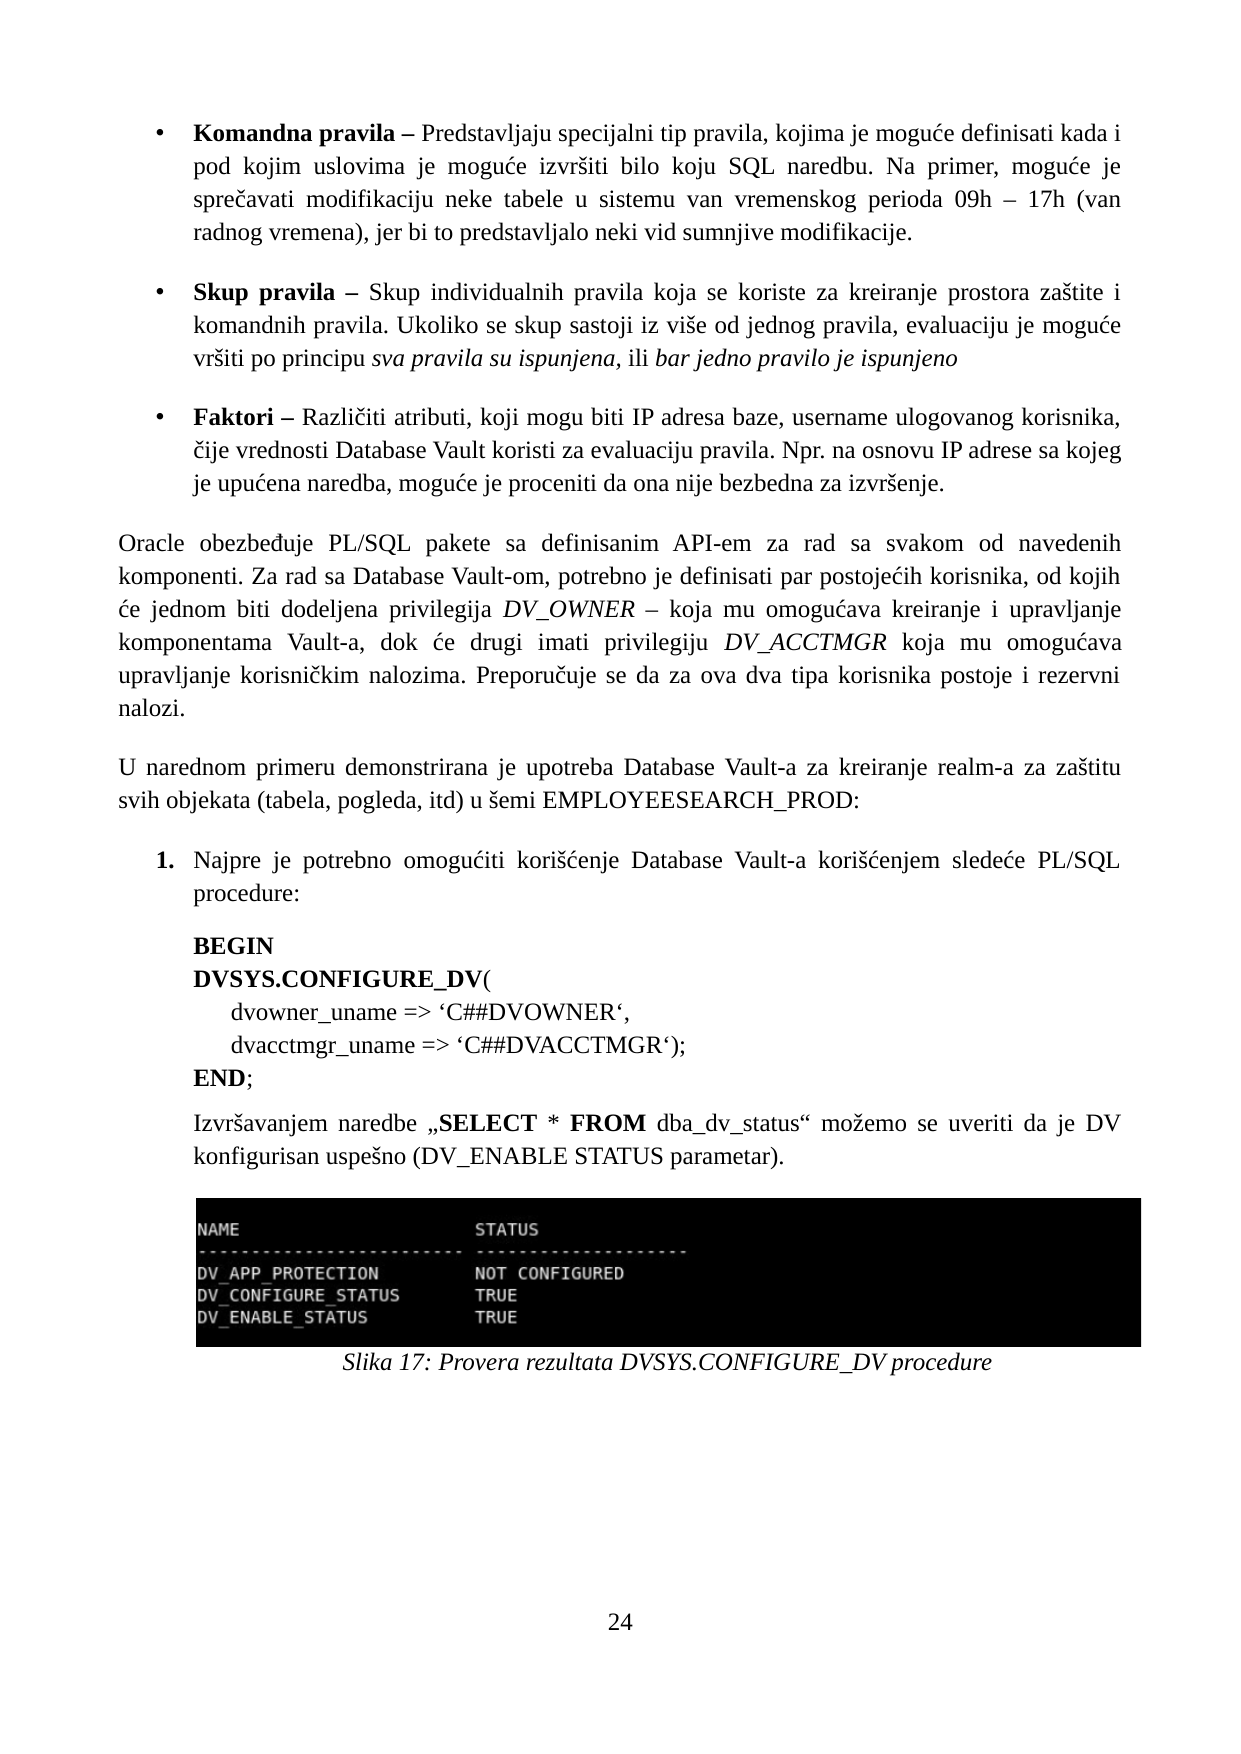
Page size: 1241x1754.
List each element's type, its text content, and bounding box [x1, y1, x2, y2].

list dvacctmgr_uname => ‘C##DVACCTMGR‘); [193, 1030, 1122, 1059]
list Komandna pravila – Predstavljaju specijalni tip pravila, kojima je moguće definisati kada i pod kojim uslovima je moguće izvršiti bilo koju SQL naredbu. Na primer, moguće je sprečavati modifikaciju neke tabele u sistemu van vremenskog perioda 09h – 17h (van radnog vremena), jer bi to predstavljalo neki vid sumnjive modifikacije. [156, 118, 1122, 246]
list Skup pravila – Skup individualnih pravila koja se koriste za kreiranje prostora zaštite i komandnih pravila. Ukoliko se skup sastoji iz više od jednog pravila, evaluaciju je moguće vršiti po principu sva pravila su ispunjena, ili bar jedno pravilo je ispunjeno [156, 277, 1122, 371]
list Slika 17: Provera rezultata DVSYS.CONFIGURE_DV procedure [196, 1347, 1141, 1375]
list Izvršavanjem naredbe „SELECT * FROM dba_dv_status“ možemo se uveriti da je DV konfigurisan uspešno (DV_ENABLE STATUS parametar). [156, 1108, 1122, 1170]
text Oracle obezbeđuje PL/SQL pakete sa definisanim API-em za rad sa svakom od navedenih komponenti. Za rad sa Database Vault-om, potrebno je definisati par postojećih korisnika, od kojih će jednom biti dodeljena privilegija DV_OWNER – koja mu omogućava kreiranje i upravljanje komponentama Vault-a, dok će drugi imati privilegiju DV_ACCTMGR koja mu omogućava upravljanje korisničkim nalozima. Preporučuje se da za ova dva tipa korisnika postoje i rezervni nalozi. [118, 528, 1122, 722]
list BEGIN [156, 931, 1122, 960]
list DVSYS.CONFIGURE_DV( [156, 964, 1122, 993]
list END; [156, 1063, 1122, 1092]
list Faktori – Različiti atributi, koji mogu biti IP adresa baze, username ulogovanog korisnika, čije vrednosti Database Vault koristi za evaluaciju pravila. Npr. na osnovu IP adrese sa kojeg je upućena naredba, moguće je proceniti da ona nije bezbedna za izvršenje. [156, 402, 1122, 497]
list Najpre je potrebno omogućiti korišćenje Database Vault-a korišćenjem sledeće PL/SQL procedure: [156, 845, 1122, 907]
text U narednom primeru demonstrirana je upotreba Database Vault-a za kreiranje realm-a za zaštitu svih objekata (tabela, pogleda, itd) u šemi EMPLOYEESEARCH_PROD: [118, 752, 1122, 814]
picture [196, 1198, 1142, 1347]
list dvowner_uname => ‘C##DVOWNER‘, [193, 997, 1122, 1026]
